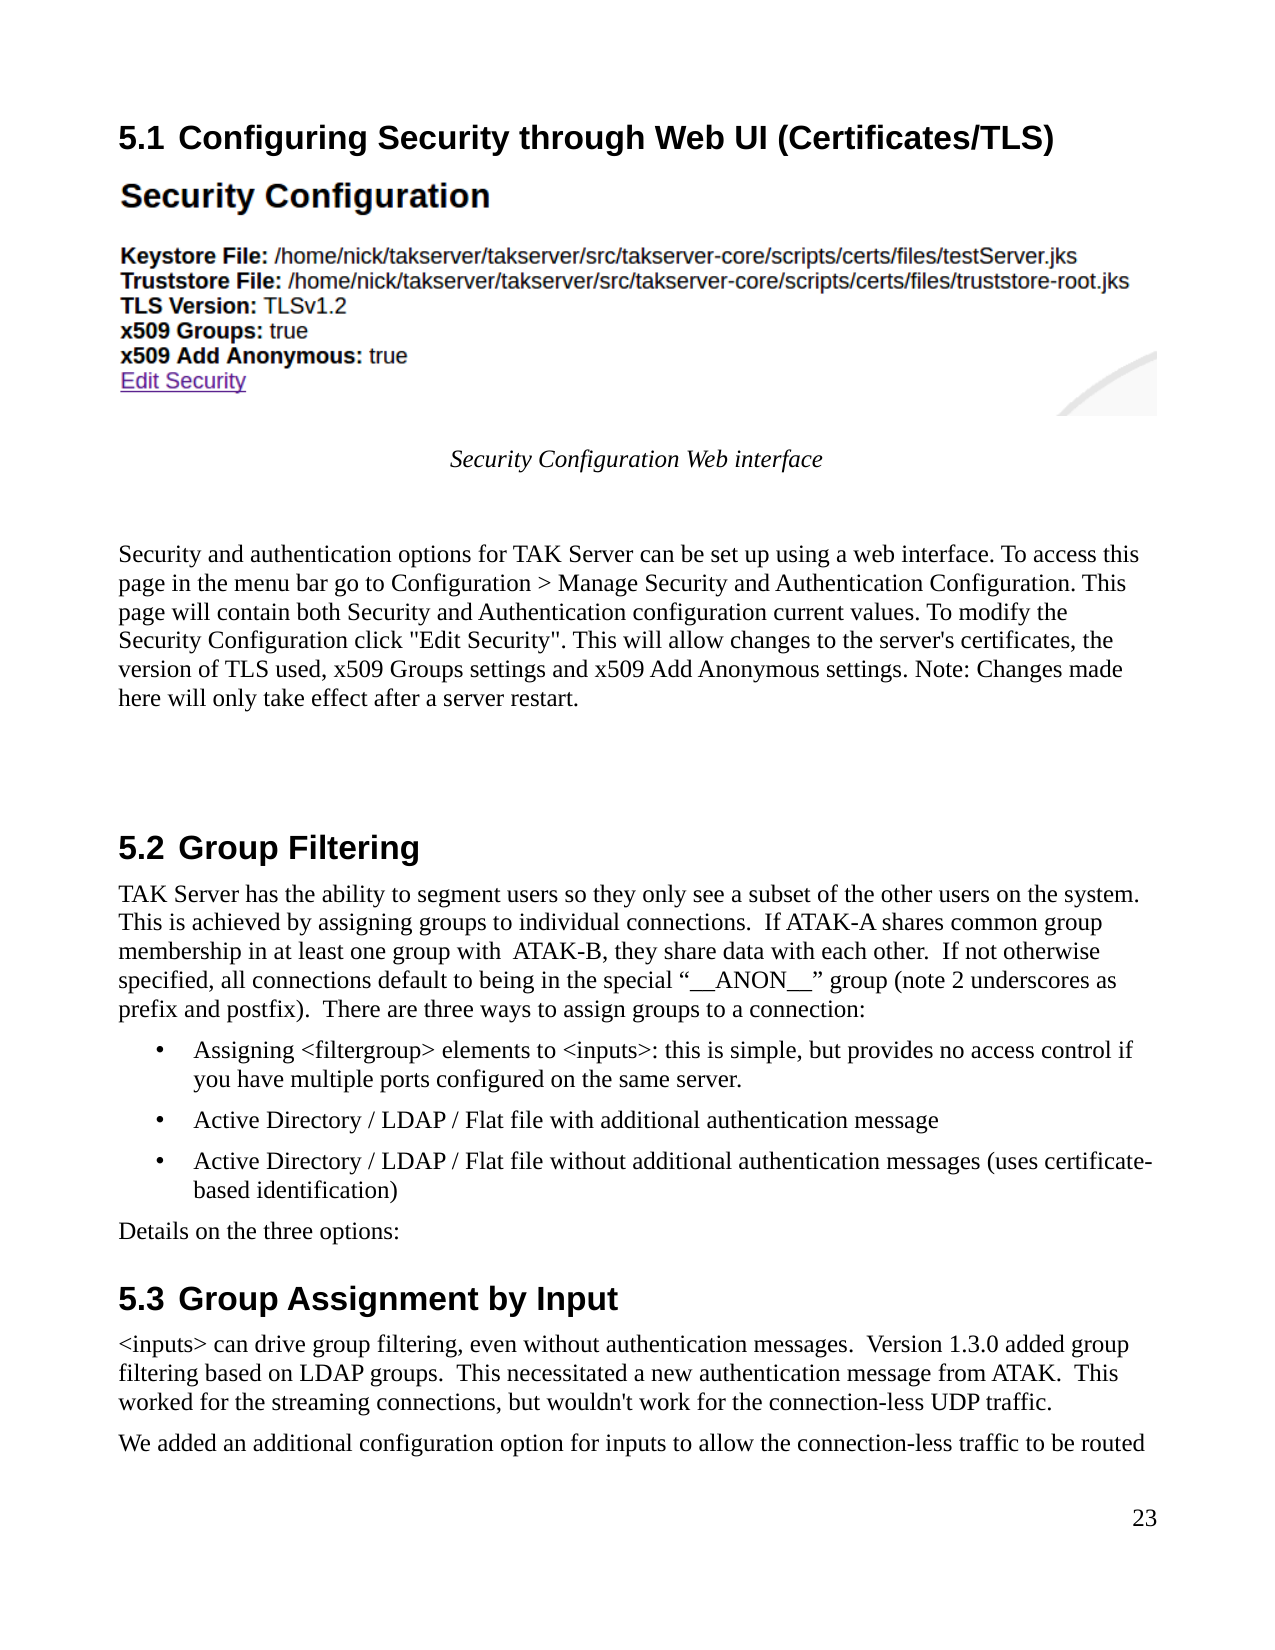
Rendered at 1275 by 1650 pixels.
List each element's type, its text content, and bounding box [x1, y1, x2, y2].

text Security Configuration Web interface [118, 416, 1157, 473]
subtitle Group Assignment by Input [118, 1278, 1157, 1317]
text <inputs> can drive group filtering, even without authentication messages. Version 1.3.0 added group filtering based on LDAP groups. This necessitated a new authentication message from ATAK. This worked for the streaming connections, but wouldn't work for the connection-less UDP traffic. [118, 1329, 1157, 1416]
text Security and authentication options for TAK Server can be set up using a web interface. To access this page in the menu bar go to Configuration > Manage Security and Authentication Configuration. This page will contain both Security and Authentication configuration current values. To modify the Security Configuration click "Edit Security". This will allow changes to the server's certificates, the version of TLS used, x509 Groups settings and x509 Add Anonymous settings. Note: Changes made here will only take effect after a server restart. [118, 539, 1157, 712]
subtitle Configuring Security through Web UI (Certificates/TLS) [118, 118, 1157, 157]
text We added an additional configuration option for inputs to allow the connection-less traffic to be routed [118, 1428, 1157, 1457]
subtitle Group Filtering [118, 828, 1157, 866]
text TAK Server has the ability to segment users so they only see a subset of the other users on the system. This is achieved by assigning groups to individual connections. If ATAK-A shares common group membership in at least one group with ATAK-B, they share data with each other. If not otherwise specified, all connections default to being in the special “__ANON__” group (note 2 underscores as prefix and postfix). There are three ways to assign groups to a connection: [118, 879, 1157, 1022]
list Active Directory / LDAP / Flat file without additional authentication messages (uses certificate-based identification) [156, 1146, 1157, 1204]
picture [118, 169, 1157, 416]
text Details on the three options: [118, 1216, 1157, 1245]
list Active Directory / LDAP / Flat file with additional authentication message [156, 1105, 1157, 1134]
list Assigning <filtergroup> elements to <inputs>: this is simple, but provides no access control if you have multiple ports configured on the same server. [156, 1035, 1157, 1092]
